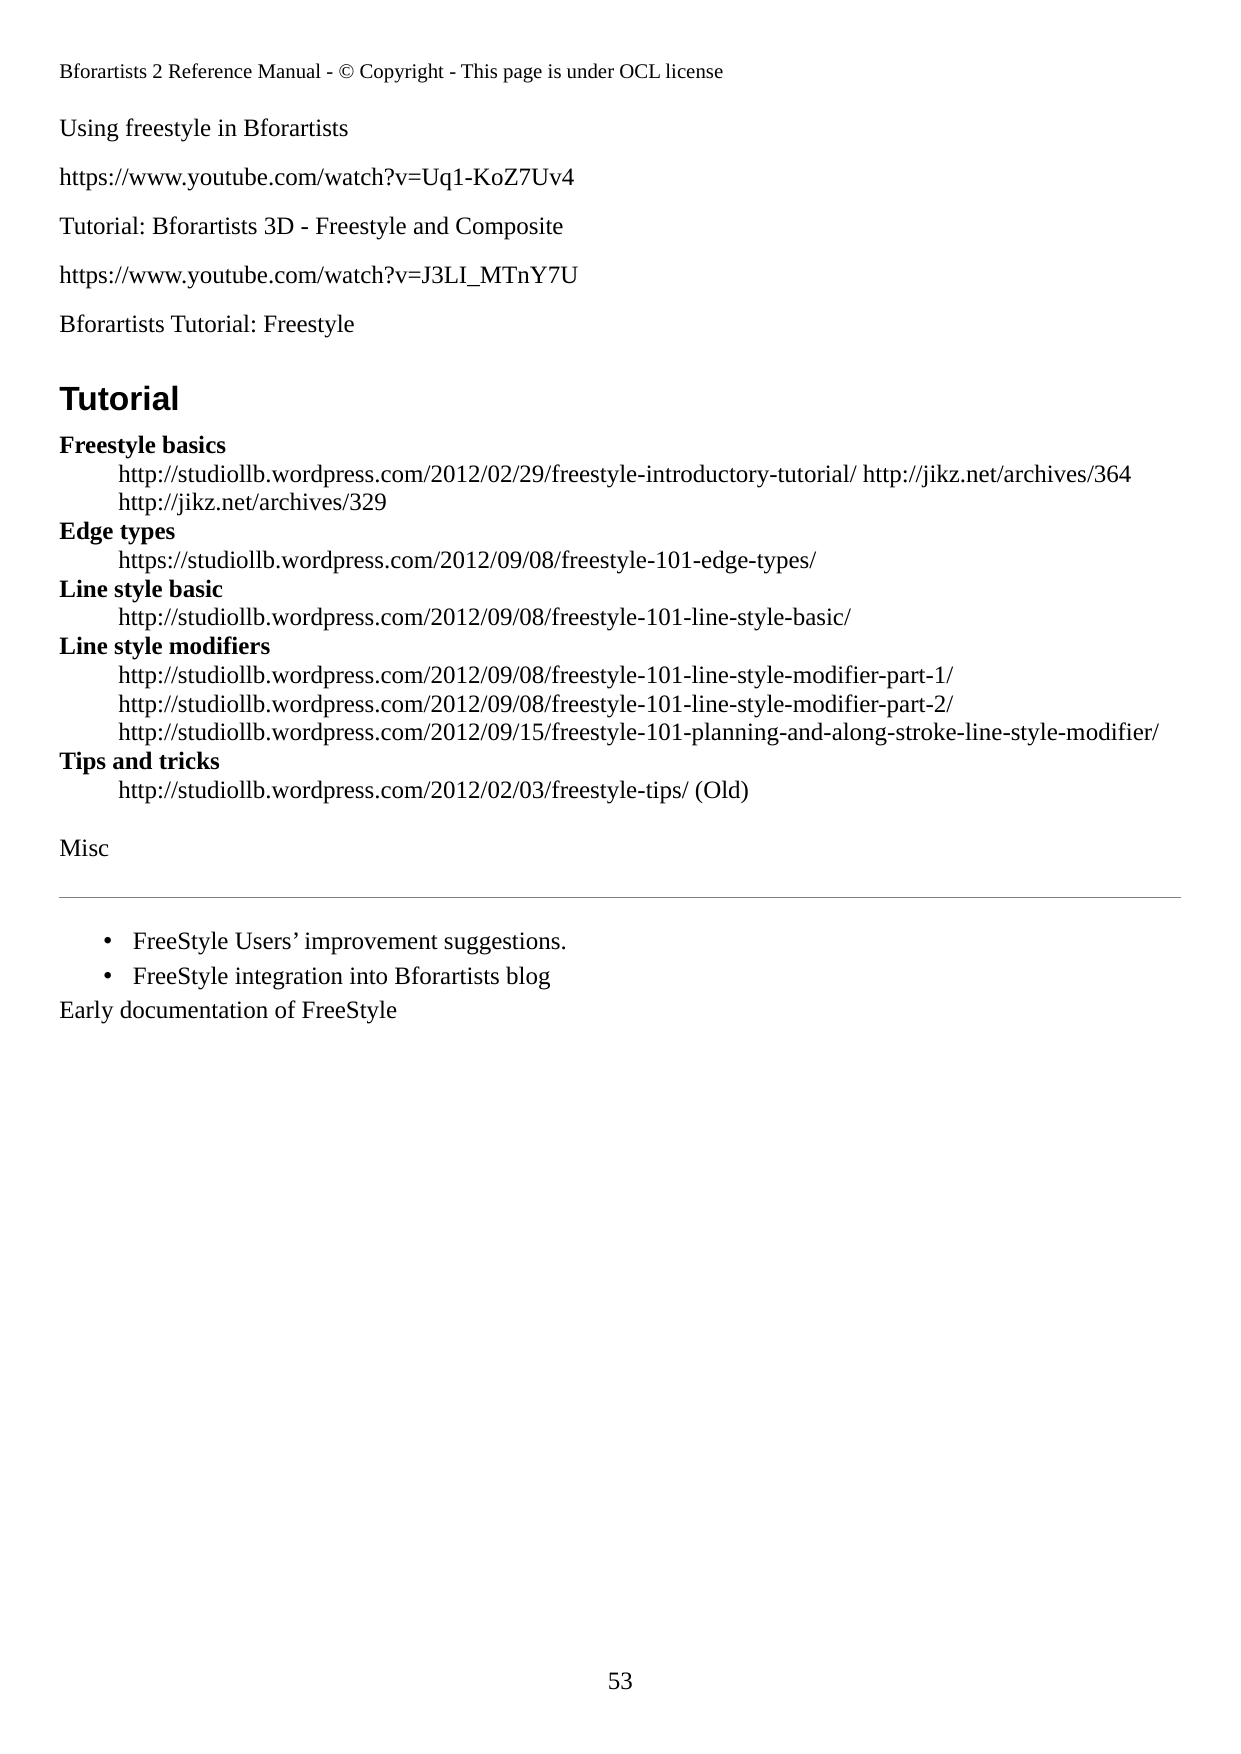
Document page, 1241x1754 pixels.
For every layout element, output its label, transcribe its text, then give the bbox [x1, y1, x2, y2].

text https://www.youtube.com/watch?v=J3LI_MTnY7U [59, 260, 1181, 288]
text Using freestyle in Bforartists [59, 113, 1181, 141]
subtitle Freestyle basics [59, 430, 1181, 459]
subtitle Line style basic [59, 574, 1181, 602]
subtitle Line style modifiers [59, 631, 1181, 660]
text Early documentation of FreeStyle [59, 995, 1181, 1053]
text https://www.youtube.com/watch?v=Uq1-KoZ7Uv4 [59, 162, 1181, 190]
subtitle Tips and tricks [59, 746, 1181, 775]
list http://studiollb.wordpress.com/2012/09/08/freestyle-101-line-style-modifier-part-1/ http://studiollb.wordpress.com/2012/09/08/freestyle-101-line-style-modifier-part-2/ http://studiollb.wordpress.com/2012/09/15/freestyle-101-planning-and-along-stroke-line-style-modifier/ [118, 660, 1181, 746]
list https://studiollb.wordpress.com/2012/09/08/freestyle-101-edge-types/ [118, 545, 1181, 574]
list FreeStyle integration into Bforartists blog [103, 961, 1181, 989]
list http://studiollb.wordpress.com/2012/09/08/freestyle-101-line-style-basic/ [118, 602, 1181, 631]
list http://studiollb.wordpress.com/2012/02/03/freestyle-tips/ (Old) [118, 775, 1181, 804]
text Misc [59, 833, 1181, 862]
text Bforartists Tutorial: Freestyle [59, 309, 1181, 338]
text Tutorial: Bforartists 3D - Freestyle and Composite [59, 211, 1181, 239]
subtitle Tutorial [59, 379, 1181, 417]
list http://studiollb.wordpress.com/2012/02/29/freestyle-introductory-tutorial/ http://jikz.net/archives/364 http://jikz.net/archives/329 [118, 459, 1181, 516]
subtitle Edge types [59, 516, 1181, 545]
list FreeStyle Users’ improvement suggestions. [103, 926, 1181, 955]
